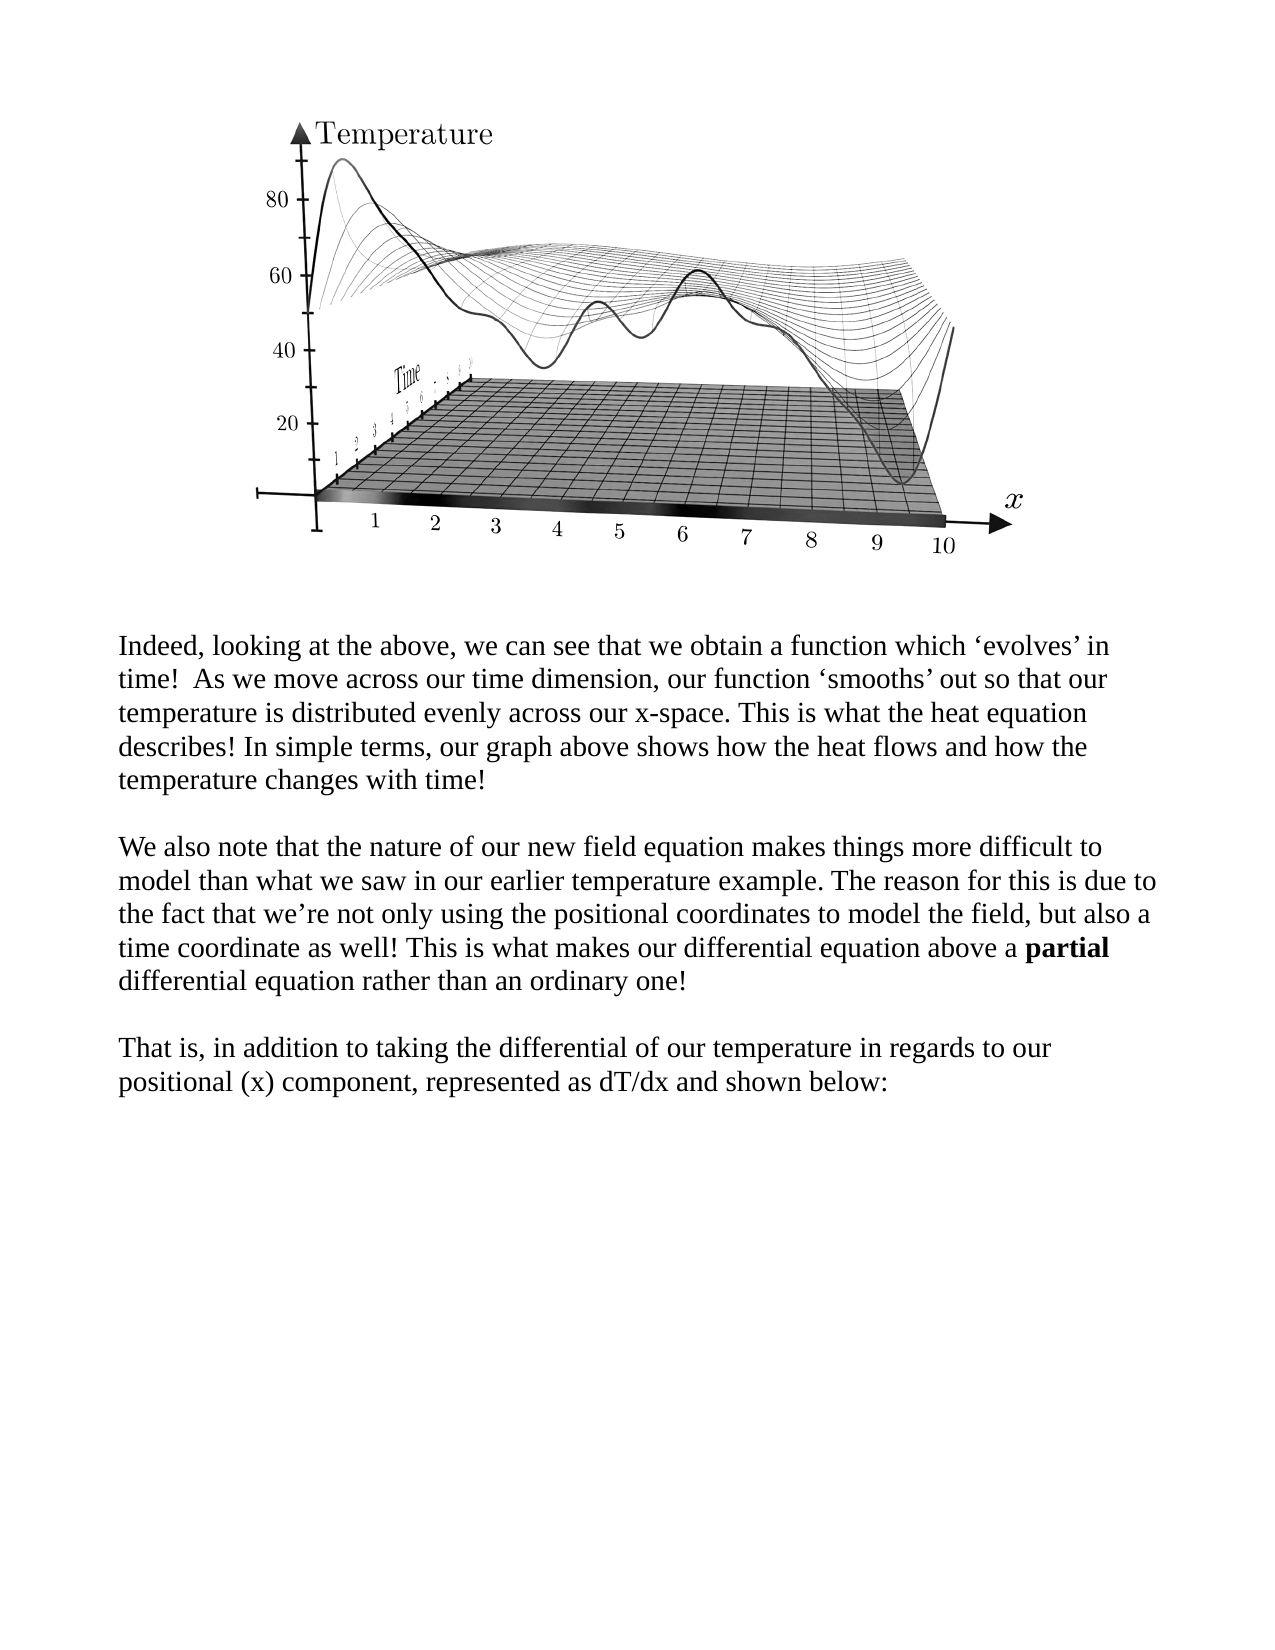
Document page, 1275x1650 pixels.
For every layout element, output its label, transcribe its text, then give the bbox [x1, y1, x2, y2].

text We also note that the nature of our new field equation makes things more difficult to model than what we saw in our earlier temperature example. The reason for this is due to the fact that we’re not only using the positional coordinates to model the field, but also a time coordinate as well! This is what makes our differential equation above a partial differential equation rather than an ordinary one! [118, 829, 1157, 997]
text That is, in addition to taking the differential of our temperature in regards to our positional (x) component, represented as dT/dx and shown below: [118, 1031, 1157, 1098]
text Indeed, looking at the above, we can see that we obtain a function which ‘evolves’ in time! As we move across our time dimension, our function ‘smooths’ out so that our temperature is distributed evenly across our x-space. This is what the heat equation describes! In simple terms, our graph above shows how the heat flows and how the temperature changes with time! [118, 628, 1157, 796]
picture [246, 118, 1029, 561]
